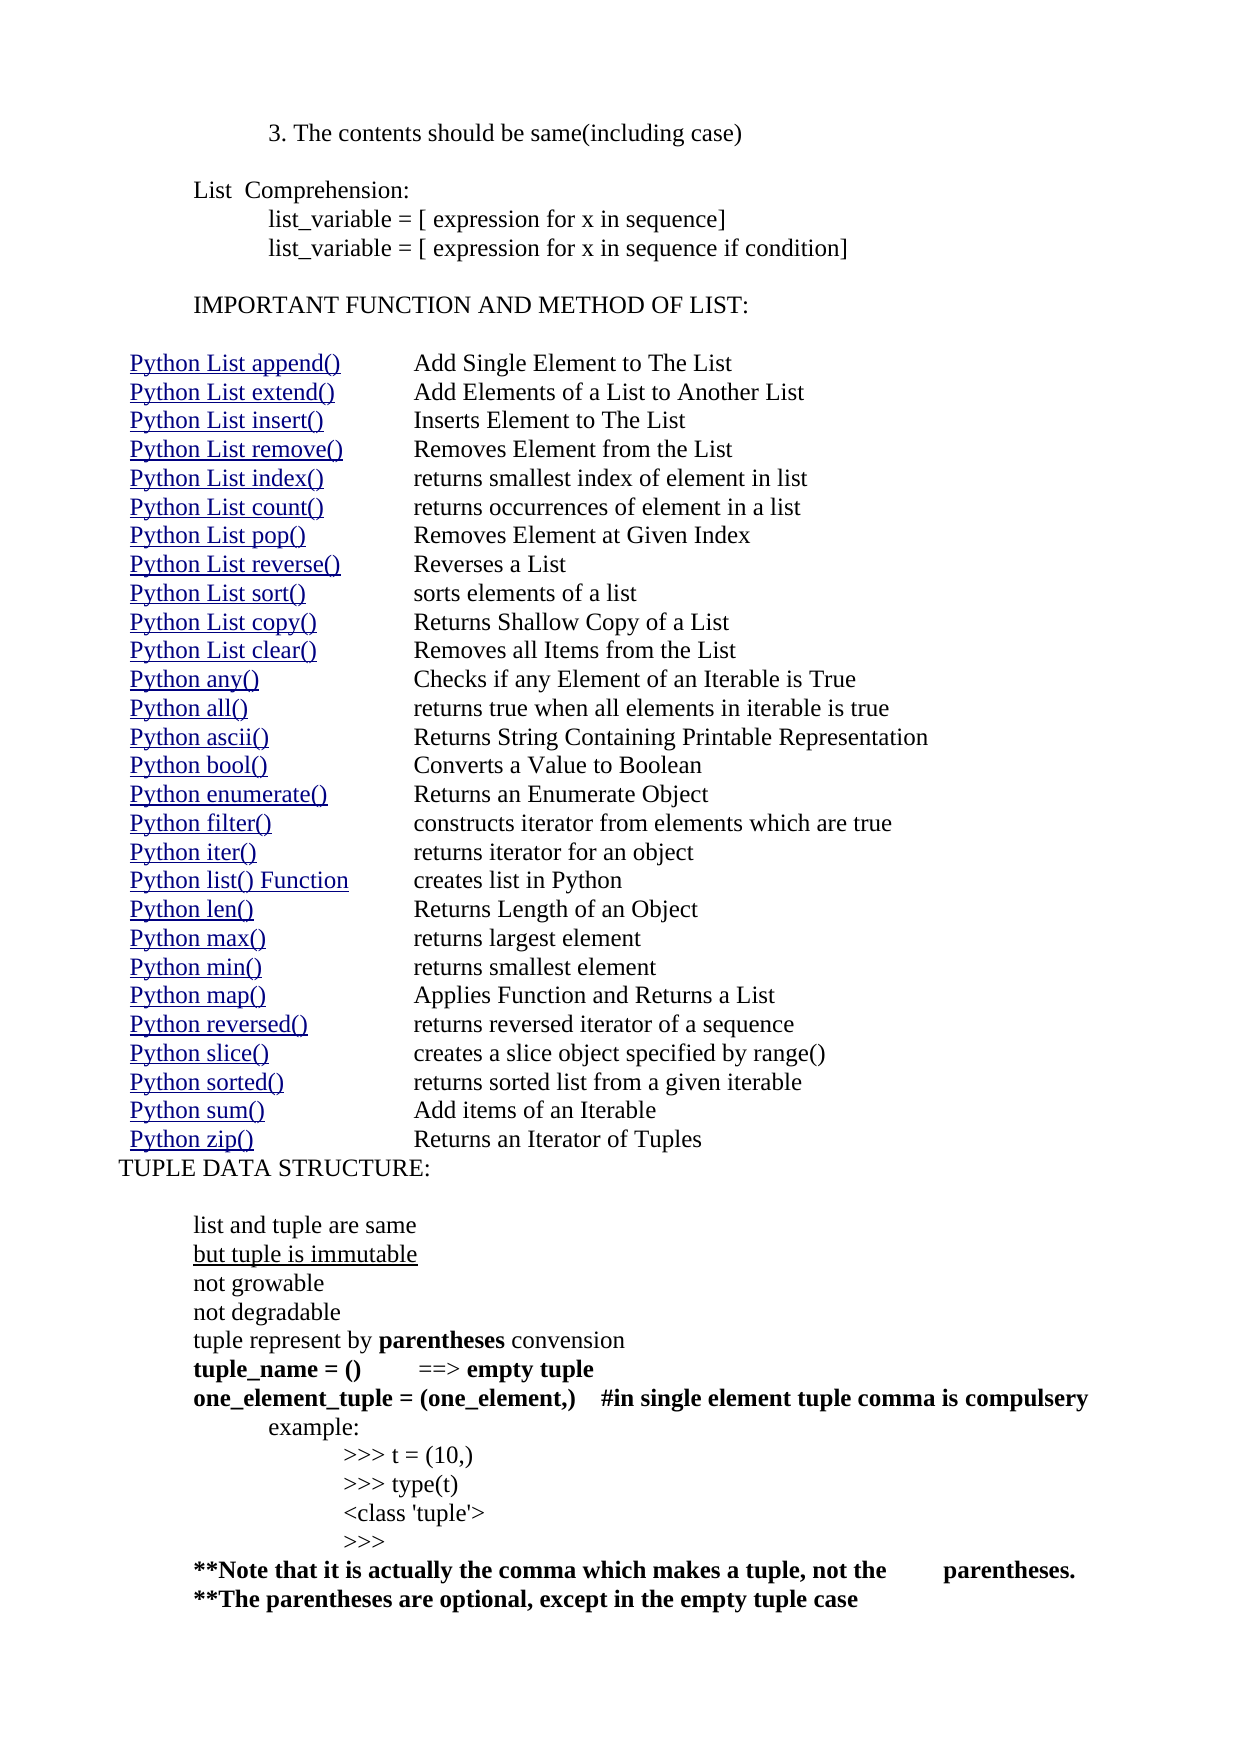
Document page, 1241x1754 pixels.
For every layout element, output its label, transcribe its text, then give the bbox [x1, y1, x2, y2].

table_cell Removes Element from the List [402, 434, 1049, 463]
table_cell Python list() Function [118, 866, 402, 894]
text not growable [118, 1268, 1122, 1297]
text >>> [118, 1527, 1122, 1556]
table_cell returns occurrences of element in a list [402, 492, 1049, 521]
text not degradable [118, 1297, 1122, 1326]
table_cell sorts elements of a list [402, 578, 1049, 607]
table_cell Removes Element at Given Index [402, 521, 1049, 549]
table_cell Inserts Element to The List [402, 406, 1049, 434]
table_cell Python ascii() [118, 722, 402, 751]
text one_element_tuple = (one_element,) #in single element tuple comma is compulsery [118, 1383, 1122, 1412]
text **Note that it is actually the comma which makes a tuple, not the parentheses. [118, 1556, 1122, 1584]
table_cell Returns an Enumerate Object [402, 779, 1049, 808]
table_cell Python List pop() [118, 521, 402, 549]
table_cell Python sum() [118, 1096, 402, 1124]
text tuple_name = () ==> empty tuple [118, 1354, 1122, 1383]
table_cell Returns Shallow Copy of a List [402, 607, 1049, 636]
table_header Python List append() [118, 348, 402, 377]
table_cell returns smallest element [402, 952, 1049, 981]
table_cell Add items of an Iterable [402, 1096, 1049, 1124]
table_cell Python all() [118, 693, 402, 722]
text 3. The contents should be same(including case) [118, 118, 1122, 147]
table_cell Applies Function and Returns a List [402, 981, 1049, 1009]
table_cell returns smallest index of element in list [402, 463, 1049, 492]
text list_variable = [ expression for x in sequence if condition] [118, 233, 1122, 262]
table_cell returns true when all elements in iterable is true [402, 693, 1049, 722]
table_cell Returns String Containing Printable Representation [402, 722, 1049, 751]
table_cell Python bool() [118, 751, 402, 779]
table_cell Removes all Items from the List [402, 636, 1049, 664]
table_cell Python filter() [118, 808, 402, 837]
text tuple represent by parentheses convension [118, 1326, 1122, 1354]
text >>> type(t) [118, 1469, 1122, 1498]
text list and tuple are same [118, 1211, 1122, 1239]
table_cell Python iter() [118, 837, 402, 866]
text List Comprehension: [118, 176, 1122, 204]
table_cell Python List count() [118, 492, 402, 521]
table_cell returns largest element [402, 923, 1049, 952]
table_header Add Single Element to The List [402, 348, 1049, 377]
table_cell Python List copy() [118, 607, 402, 636]
table_cell Returns an Iterator of Tuples [402, 1124, 1049, 1153]
table_cell Python map() [118, 981, 402, 1009]
table_cell Add Elements of a List to Another List [402, 377, 1049, 406]
table_cell Python List reverse() [118, 549, 402, 578]
table_cell returns iterator for an object [402, 837, 1049, 866]
table_cell Python slice() [118, 1038, 402, 1067]
table_cell Python sorted() [118, 1067, 402, 1096]
table_cell creates list in Python [402, 866, 1049, 894]
table_cell returns sorted list from a given iterable [402, 1067, 1049, 1096]
text IMPORTANT FUNCTION AND METHOD OF LIST: [118, 291, 1122, 319]
text list_variable = [ expression for x in sequence] [118, 204, 1122, 233]
table_cell Python List index() [118, 463, 402, 492]
table_cell Python List insert() [118, 406, 402, 434]
text TUPLE DATA STRUCTURE: [118, 1153, 1122, 1182]
table_cell Python List remove() [118, 434, 402, 463]
text example: [118, 1412, 1122, 1441]
table_cell Reverses a List [402, 549, 1049, 578]
table_cell constructs iterator from elements which are true [402, 808, 1049, 837]
text <class 'tuple'> [118, 1498, 1122, 1527]
text >>> t = (10,) [118, 1441, 1122, 1469]
table_cell Python max() [118, 923, 402, 952]
table_cell Python len() [118, 894, 402, 923]
table_cell Python reversed() [118, 1009, 402, 1038]
text **The parentheses are optional, except in the empty tuple case [118, 1584, 1122, 1613]
table_cell returns reversed iterator of a sequence [402, 1009, 1049, 1038]
table_cell Python min() [118, 952, 402, 981]
table_cell Python List clear() [118, 636, 402, 664]
table_cell Python any() [118, 664, 402, 693]
table_cell Checks if any Element of an Iterable is True [402, 664, 1049, 693]
table_cell creates a slice object specified by range() [402, 1038, 1049, 1067]
text but tuple is immutable [118, 1239, 1122, 1268]
table_cell Converts a Value to Boolean [402, 751, 1049, 779]
table_cell Python zip() [118, 1124, 402, 1153]
table_cell Python List extend() [118, 377, 402, 406]
table_cell Returns Length of an Object [402, 894, 1049, 923]
table_cell Python List sort() [118, 578, 402, 607]
table_cell Python enumerate() [118, 779, 402, 808]
